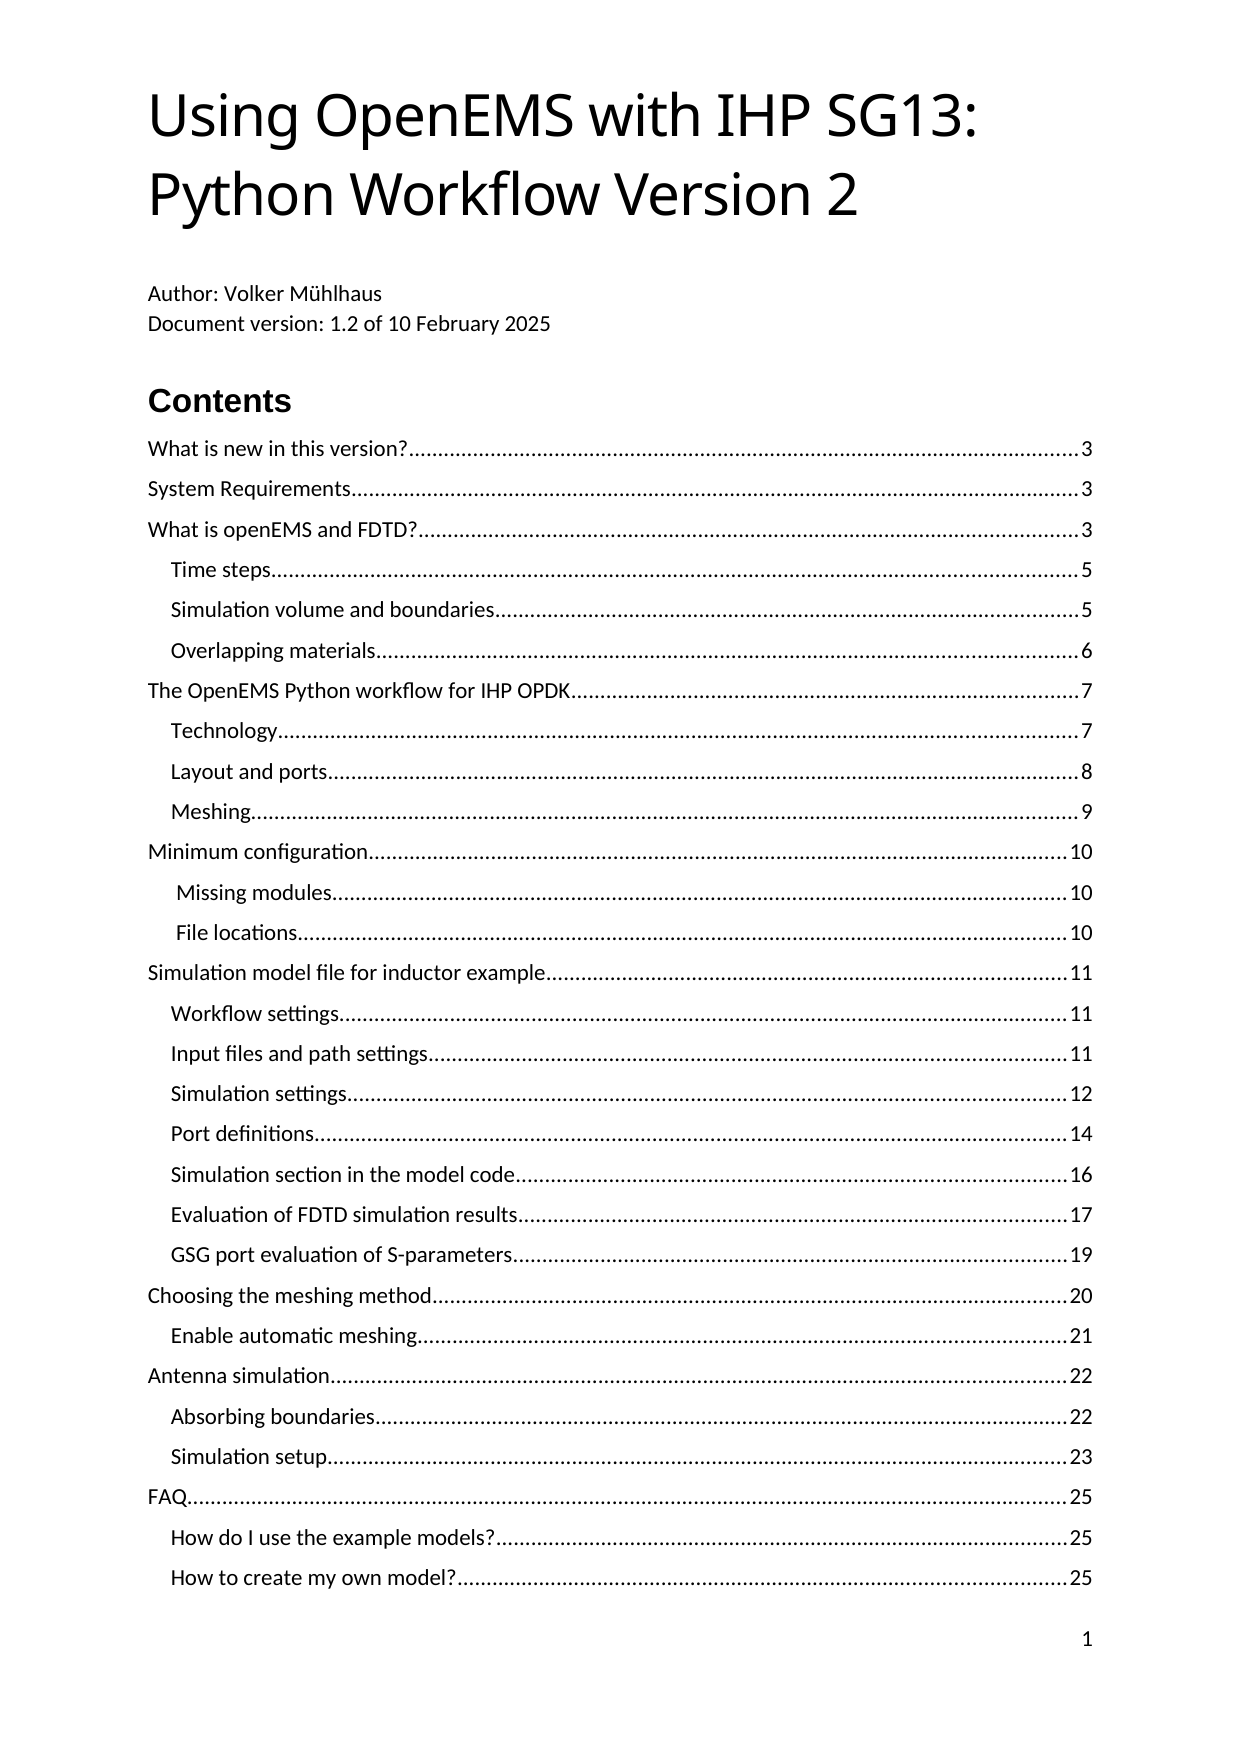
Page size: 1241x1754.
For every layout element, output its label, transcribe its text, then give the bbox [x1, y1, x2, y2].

text The OpenEMS Python workflow for IHP OPDK 7 [148, 676, 1093, 704]
text Overlapping materials 6 [171, 636, 1093, 664]
text GSG port evaluation of S-parameters 19 [171, 1241, 1093, 1268]
text Simulation settings 12 [171, 1079, 1093, 1107]
subtitle Contents [148, 381, 1093, 419]
text Simulation section in the model code 16 [171, 1160, 1093, 1188]
text Evaluation of FDTD simulation results 17 [171, 1200, 1093, 1228]
text Simulation volume and boundaries 5 [171, 596, 1093, 623]
text Simulation setup 23 [171, 1442, 1093, 1470]
text Choosing the meshing method 20 [148, 1281, 1093, 1309]
text What is new in this version? 3 [148, 434, 1093, 462]
text Missing modules 10 [171, 878, 1093, 906]
text System Requirements 3 [148, 474, 1093, 503]
text What is openEMS and FDTD? 3 [148, 515, 1093, 543]
text Workflow settings 11 [171, 999, 1093, 1027]
text FAQ 25 [148, 1482, 1093, 1510]
text Minimum configuration 10 [148, 837, 1093, 865]
text Absorbing boundaries 22 [171, 1402, 1093, 1430]
text Port definitions 14 [171, 1119, 1093, 1148]
text Meshing 9 [171, 797, 1093, 825]
text File locations 10 [171, 918, 1093, 946]
text How do I use the example models? 25 [171, 1523, 1093, 1551]
title Using OpenEMS with IHP SG13: Python Workflow Version 2 [148, 74, 1093, 233]
text Technology 7 [171, 716, 1093, 744]
text Simulation model file for inductor example 11 [148, 958, 1093, 986]
text Enable automatic meshing 21 [171, 1321, 1093, 1349]
text Author: Volker Mühlhaus Document version: 1.2 of 10 February 2025 [148, 279, 1093, 337]
text Input files and path settings 11 [171, 1039, 1093, 1067]
text Time steps 5 [171, 555, 1093, 583]
text Antenna simulation 22 [148, 1361, 1093, 1389]
text Layout and ports 8 [171, 757, 1093, 785]
text How to create my own model? 25 [171, 1563, 1093, 1591]
